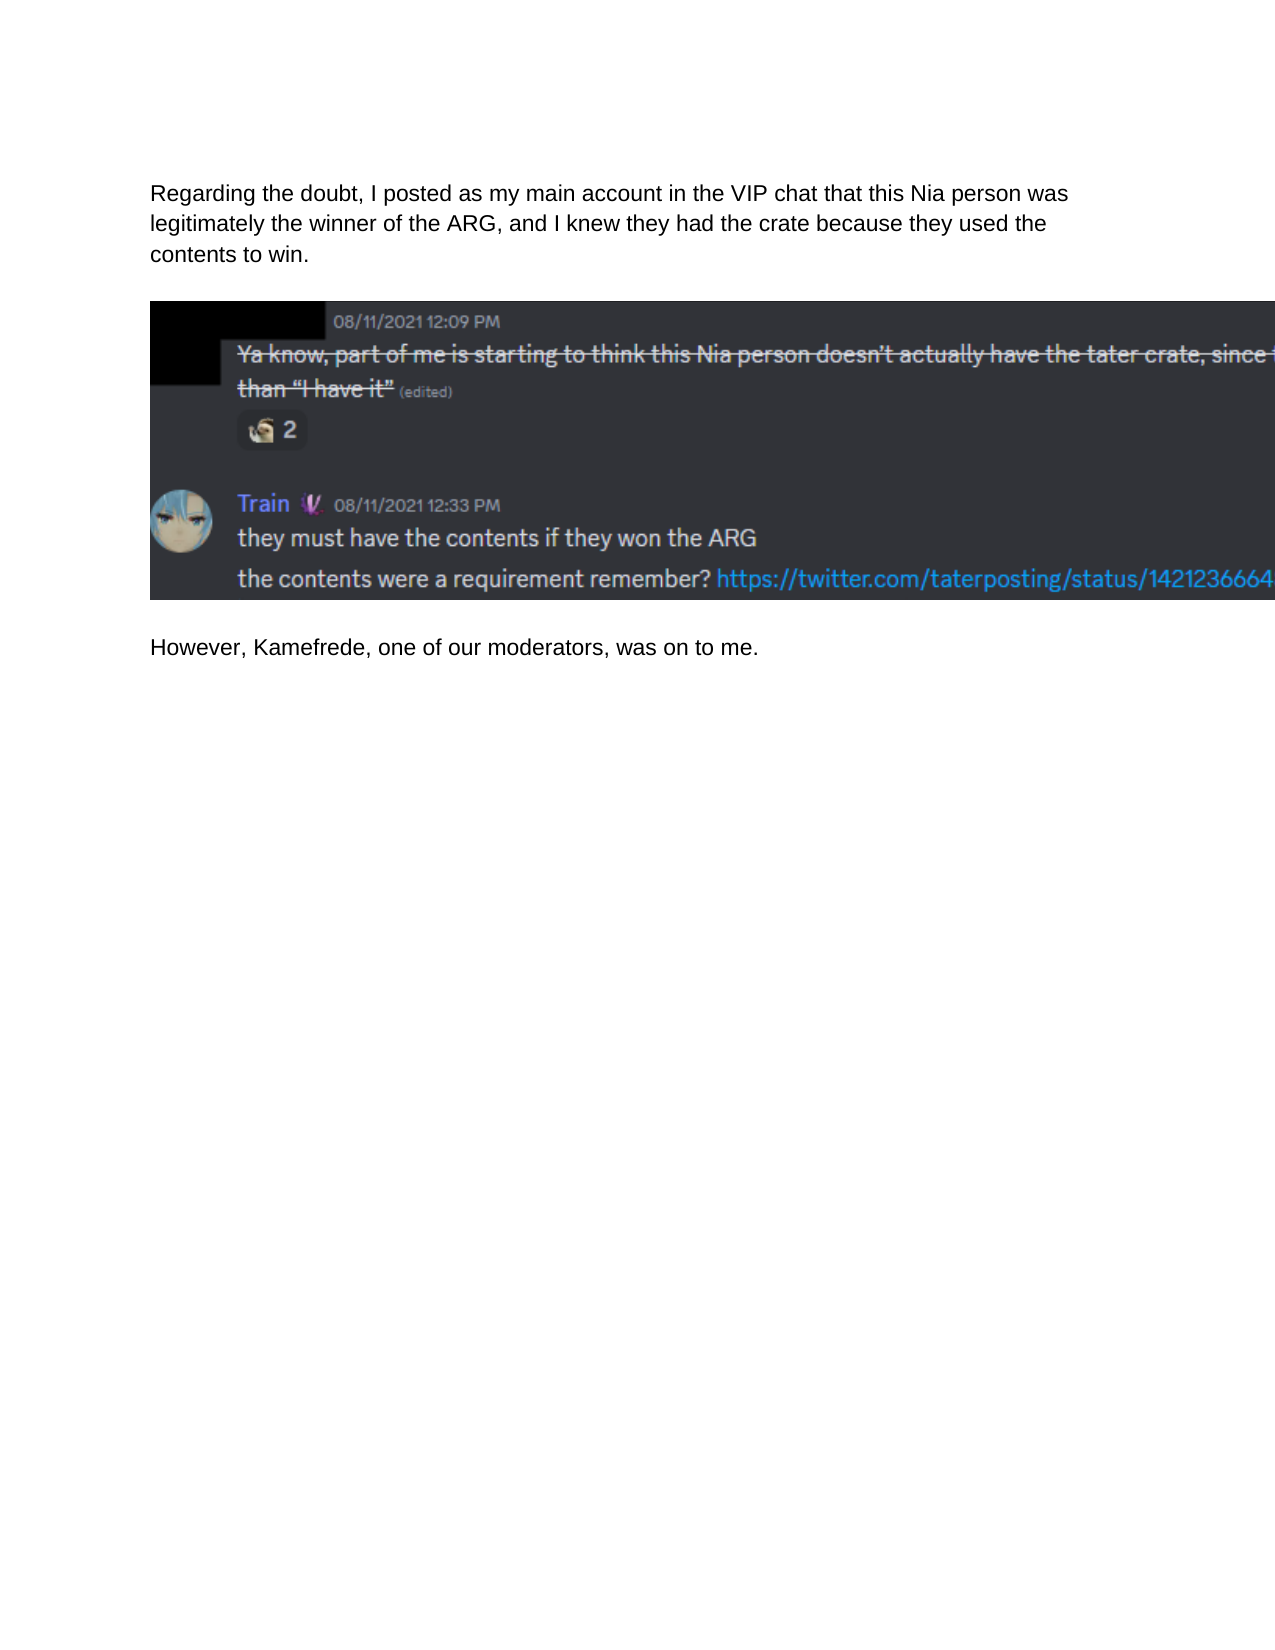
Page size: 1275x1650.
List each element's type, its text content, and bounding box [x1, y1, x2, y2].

text However, Kamefrede, one of our moderators, was on to me. [150, 633, 1125, 660]
text Regarding the doubt, I posted as my main account in the VIP chat that this Nia person was legitimately the winner of the ARG, and I knew they had the crate because they used the contents to win. [150, 180, 1125, 267]
picture [150, 301, 1275, 600]
